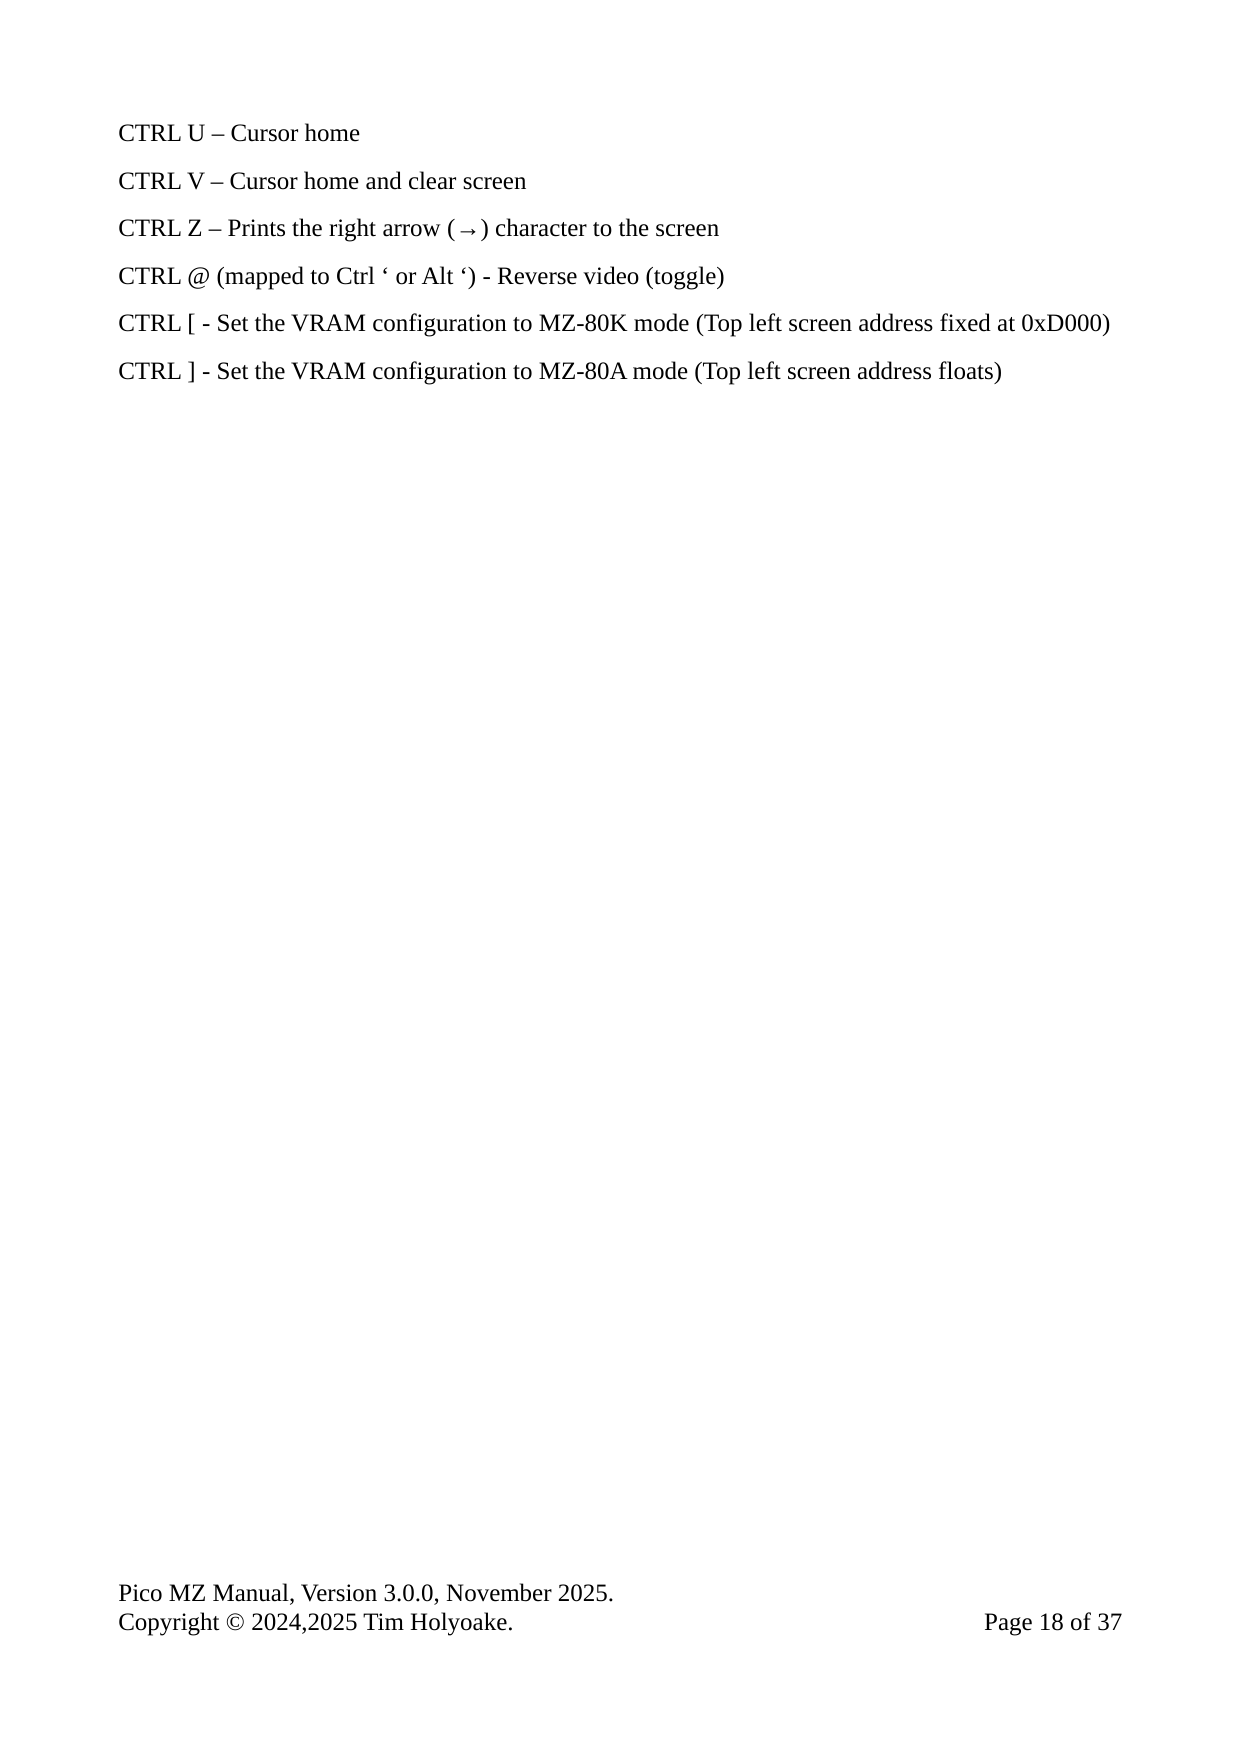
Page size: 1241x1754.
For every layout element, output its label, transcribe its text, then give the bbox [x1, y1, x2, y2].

text CTRL V – Cursor home and clear screen [118, 166, 1122, 194]
text CTRL [ - Set the VRAM configuration to MZ-80K mode (Top left screen address fixed at 0xD000) [118, 308, 1122, 337]
text CTRL @ (mapped to Ctrl ‘ or Alt ‘) - Reverse video (toggle) [118, 261, 1122, 290]
text CTRL ] - Set the VRAM configuration to MZ-80A mode (Top left screen address floats) [118, 356, 1122, 385]
text CTRL Z – Prints the right arrow (→) character to the screen [118, 213, 1122, 242]
text CTRL U – Cursor home [118, 118, 1122, 147]
